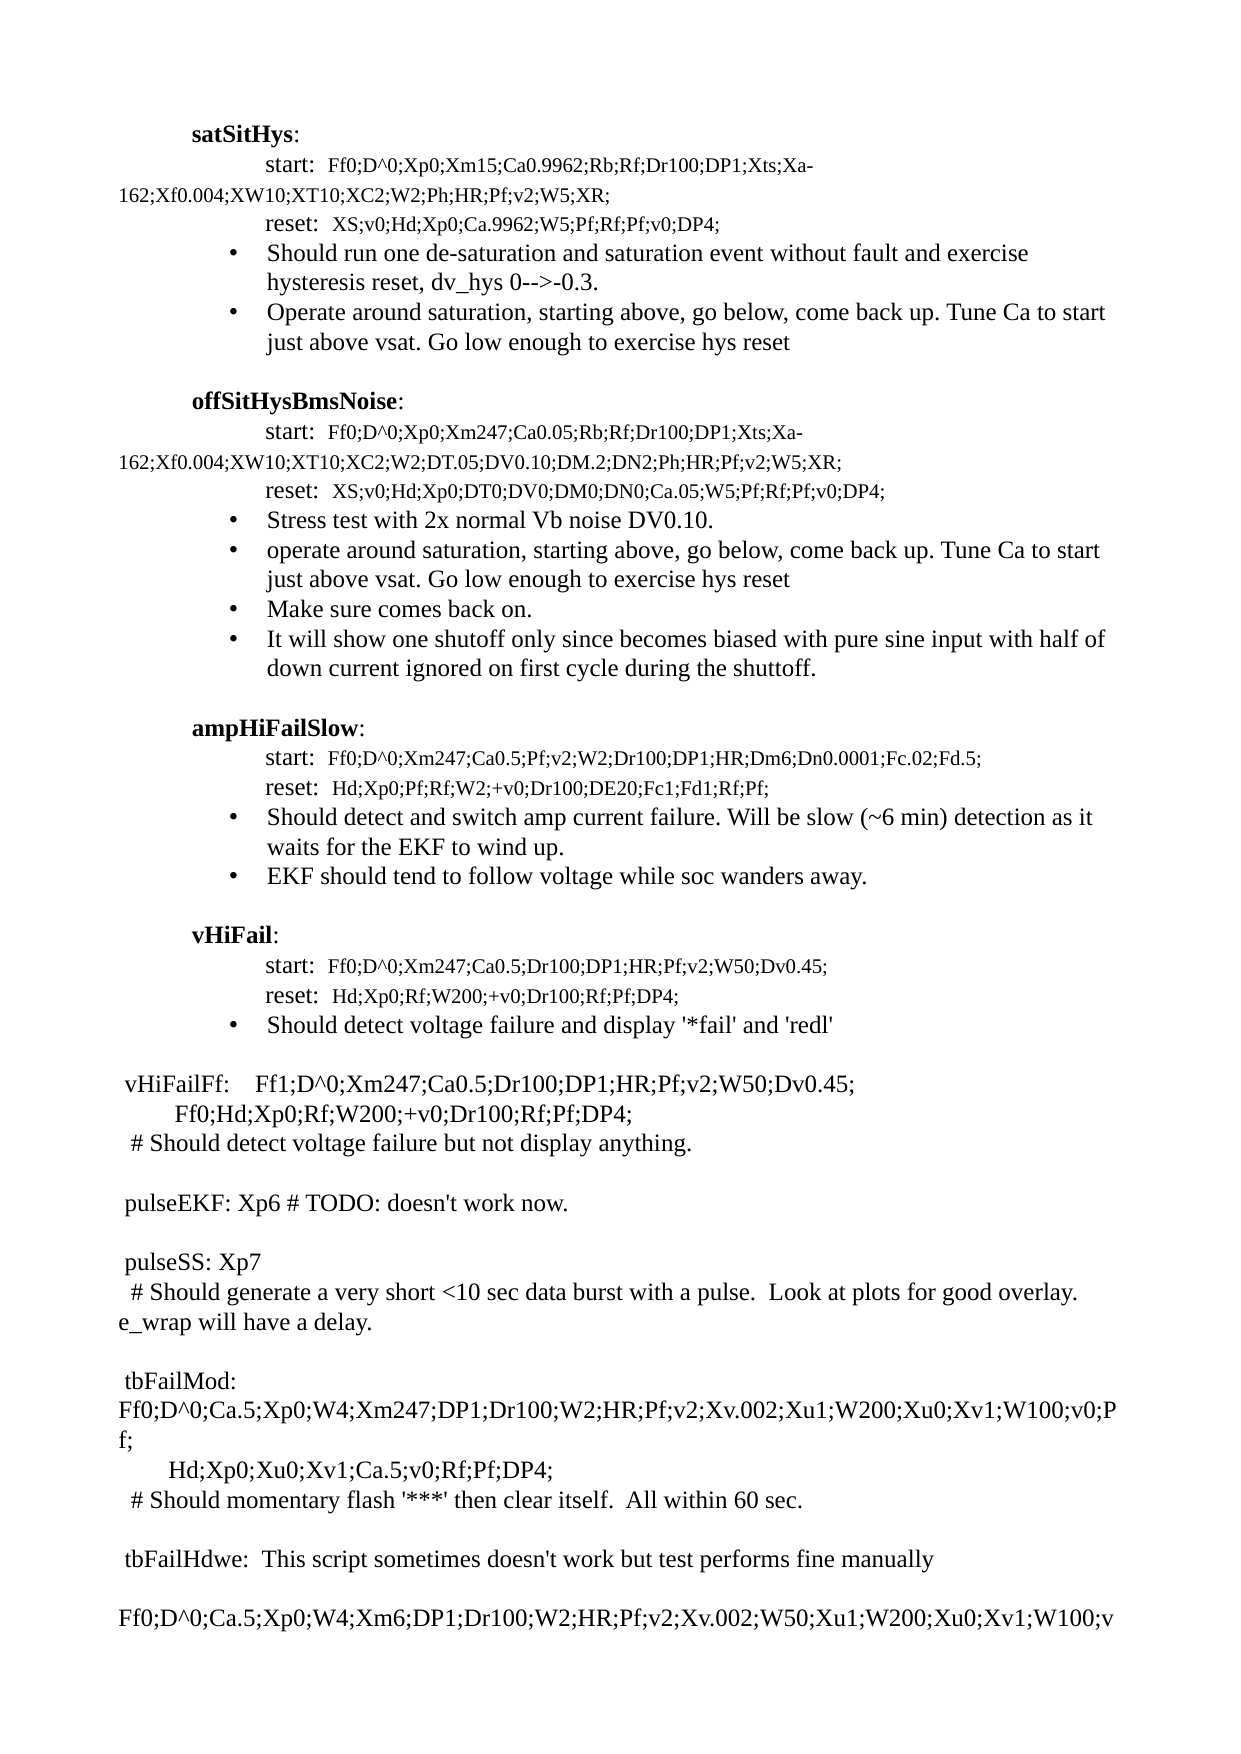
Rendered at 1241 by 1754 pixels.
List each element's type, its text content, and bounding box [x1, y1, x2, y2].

text reset: XS;v0;Hd;Xp0;Ca.9962;W5;Pf;Rf;Pf;v0;DP4; [118, 207, 1122, 237]
list It will show one shutoff only since becomes biased with pure sine input with half of down current ignored on first cycle during the shuttoff. [229, 623, 1122, 682]
text vHiFailFf: Ff1;D^0;Xm247;Ca0.5;Dr100;DP1;HR;Pf;v2;W50;Dv0.45; [118, 1068, 1122, 1098]
text pulseSS: Xp7 [118, 1246, 1122, 1276]
list Should run one de-saturation and saturation event without fault and exercise hysteresis reset, dv_hys 0-->-0.3. [229, 237, 1122, 296]
text # Should generate a very short <10 sec data burst with a pulse. Look at plots for good overlay. e_wrap will have a delay. [118, 1276, 1122, 1335]
text Hd;Xp0;Xu0;Xv1;Ca.5;v0;Rf;Pf;DP4; [118, 1454, 1122, 1484]
list Operate around saturation, starting above, go below, come back up. Tune Ca to start just above vsat. Go low enough to exercise hys reset [229, 296, 1122, 356]
text reset: Hd;Xp0;Pf;Rf;W2;+v0;Dr100;DE20;Fc1;Fd1;Rf;Pf; [118, 771, 1122, 801]
text # Should momentary flash '***' then clear itself. All within 60 sec. [118, 1484, 1122, 1513]
list Should detect and switch amp current failure. Will be slow (~6 min) detection as it waits for the EKF to wind up. [229, 801, 1122, 860]
text start: Ff0;D^0;Xp0;Xm15;Ca0.9962;Rb;Rf;Dr100;DP1;Xts;Xa-162;Xf0.004;XW10;XT10;XC2;W2;Ph;HR;Pf;v2;W5;XR; [118, 148, 1122, 207]
list Stress test with 2x normal Vb noise DV0.10. [229, 504, 1122, 534]
text start: Ff0;D^0;Xm247;Ca0.5;Pf;v2;W2;Dr100;DP1;HR;Dm6;Dn0.0001;Fc.02;Fd.5; [118, 742, 1122, 771]
list Make sure comes back on. [229, 593, 1122, 623]
text # Should detect voltage failure but not display anything. [118, 1127, 1122, 1157]
text reset: Hd;Xp0;Rf;W200;+v0;Dr100;Rf;Pf;DP4; [118, 979, 1122, 1009]
text vHiFail: [118, 920, 1122, 949]
text tbFailMod: Ff0;D^0;Ca.5;Xp0;W4;Xm247;DP1;Dr100;W2;HR;Pf;v2;Xv.002;Xu1;W200;Xu0;Xv1;W100;v0;Pf; [118, 1365, 1122, 1454]
text Ff0;D^0;Ca.5;Xp0;W4;Xm6;DP1;Dr100;W2;HR;Pf;v2;Xv.002;W50;Xu1;W200;Xu0;Xv1;W100;v [118, 1573, 1122, 1632]
list operate around saturation, starting above, go below, come back up. Tune Ca to start just above vsat. Go low enough to exercise hys reset [229, 534, 1122, 593]
text ampHiFailSlow: [118, 712, 1122, 742]
text start: Ff0;D^0;Xm247;Ca0.5;Dr100;DP1;HR;Pf;v2;W50;Dv0.45; [118, 949, 1122, 979]
text Ff0;Hd;Xp0;Rf;W200;+v0;Dr100;Rf;Pf;DP4; [118, 1098, 1122, 1127]
text tbFailHdwe: This script sometimes doesn't work but test performs fine manually [118, 1543, 1122, 1573]
text start: Ff0;D^0;Xp0;Xm247;Ca0.05;Rb;Rf;Dr100;DP1;Xts;Xa-162;Xf0.004;XW10;XT10;XC2;W2;DT.05;DV0.10;DM.2;DN2;Ph;HR;Pf;v2;W5;XR; [118, 415, 1122, 474]
list Should detect voltage failure and display '*fail' and 'redl' [229, 1009, 1122, 1038]
text pulseEKF: Xp6 # TODO: doesn't work now. [118, 1187, 1122, 1217]
text offSitHysBmsNoise: [118, 385, 1122, 415]
text reset: XS;v0;Hd;Xp0;DT0;DV0;DM0;DN0;Ca.05;W5;Pf;Rf;Pf;v0;DP4; [118, 474, 1122, 504]
list EKF should tend to follow voltage while soc wanders away. [229, 860, 1122, 890]
text satSitHys: [118, 118, 1122, 148]
